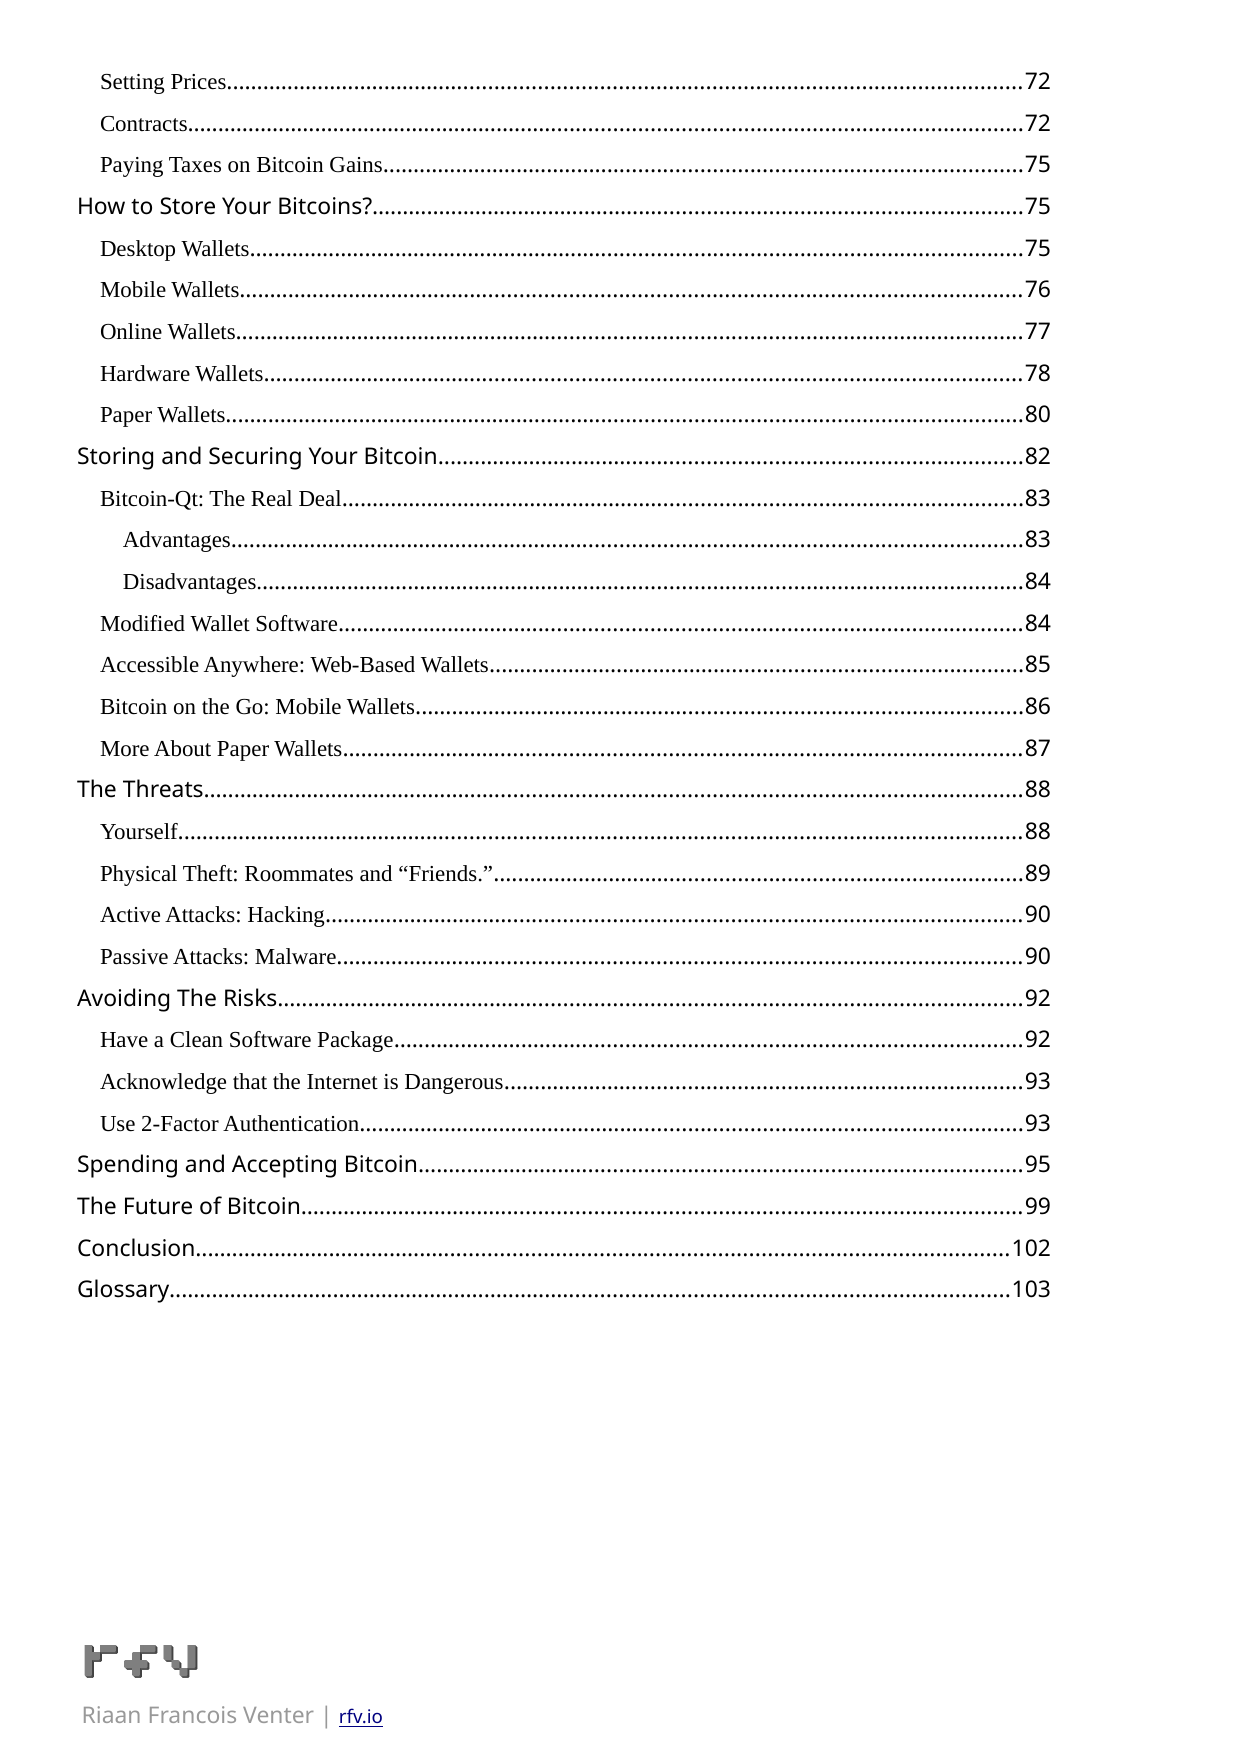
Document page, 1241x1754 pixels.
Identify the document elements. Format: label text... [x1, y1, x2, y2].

text How to Store Your Bitcoins? 75 [77, 190, 1163, 221]
text Conclusion 102 [77, 1232, 1163, 1263]
text Online Wallets 77 [100, 315, 1163, 346]
text Bitcoin on the Go: Mobile Wallets 86 [100, 690, 1163, 721]
text Advantages 83 [123, 523, 1163, 554]
text Passive Attacks: Malware 90 [100, 940, 1163, 971]
text Storing and Securing Your Bitcoin 82 [77, 440, 1163, 471]
text The Threats 88 [77, 773, 1163, 804]
text Setting Prices 72 [100, 65, 1163, 96]
text Hardware Wallets 78 [100, 357, 1163, 388]
text Spending and Accepting Bitcoin 95 [77, 1148, 1163, 1179]
text Avoiding The Risks 92 [77, 982, 1163, 1013]
text Modified Wallet Software 84 [100, 607, 1163, 638]
text Physical Theft: Roommates and “Friends.” 89 [100, 857, 1163, 888]
text Yourself 88 [100, 815, 1163, 846]
text Paper Wallets 80 [100, 398, 1163, 429]
text More About Paper Wallets 87 [100, 732, 1163, 763]
text Bitcoin-Qt: The Real Deal 83 [100, 482, 1163, 513]
text Paying Taxes on Bitcoin Gains 75 [100, 148, 1163, 179]
text Have a Clean Software Package 92 [100, 1023, 1163, 1054]
text Accessible Anywhere: Web-Based Wallets 85 [100, 648, 1163, 679]
text Desktop Wallets 75 [100, 232, 1163, 263]
text Disadvantages. 84 [123, 565, 1163, 596]
text Contracts 72 [100, 107, 1163, 138]
text Mobile Wallets 76 [100, 273, 1163, 304]
text Active Attacks: Hacking 90 [100, 898, 1163, 929]
picture [84, 1645, 203, 1684]
text Acknowledge that the Internet is Dangerous 93 [100, 1065, 1163, 1096]
text Use 2-Factor Authentication 93 [100, 1107, 1163, 1138]
text Glossary 103 [77, 1273, 1163, 1304]
text The Future of Bitcoin 99 [77, 1190, 1163, 1221]
